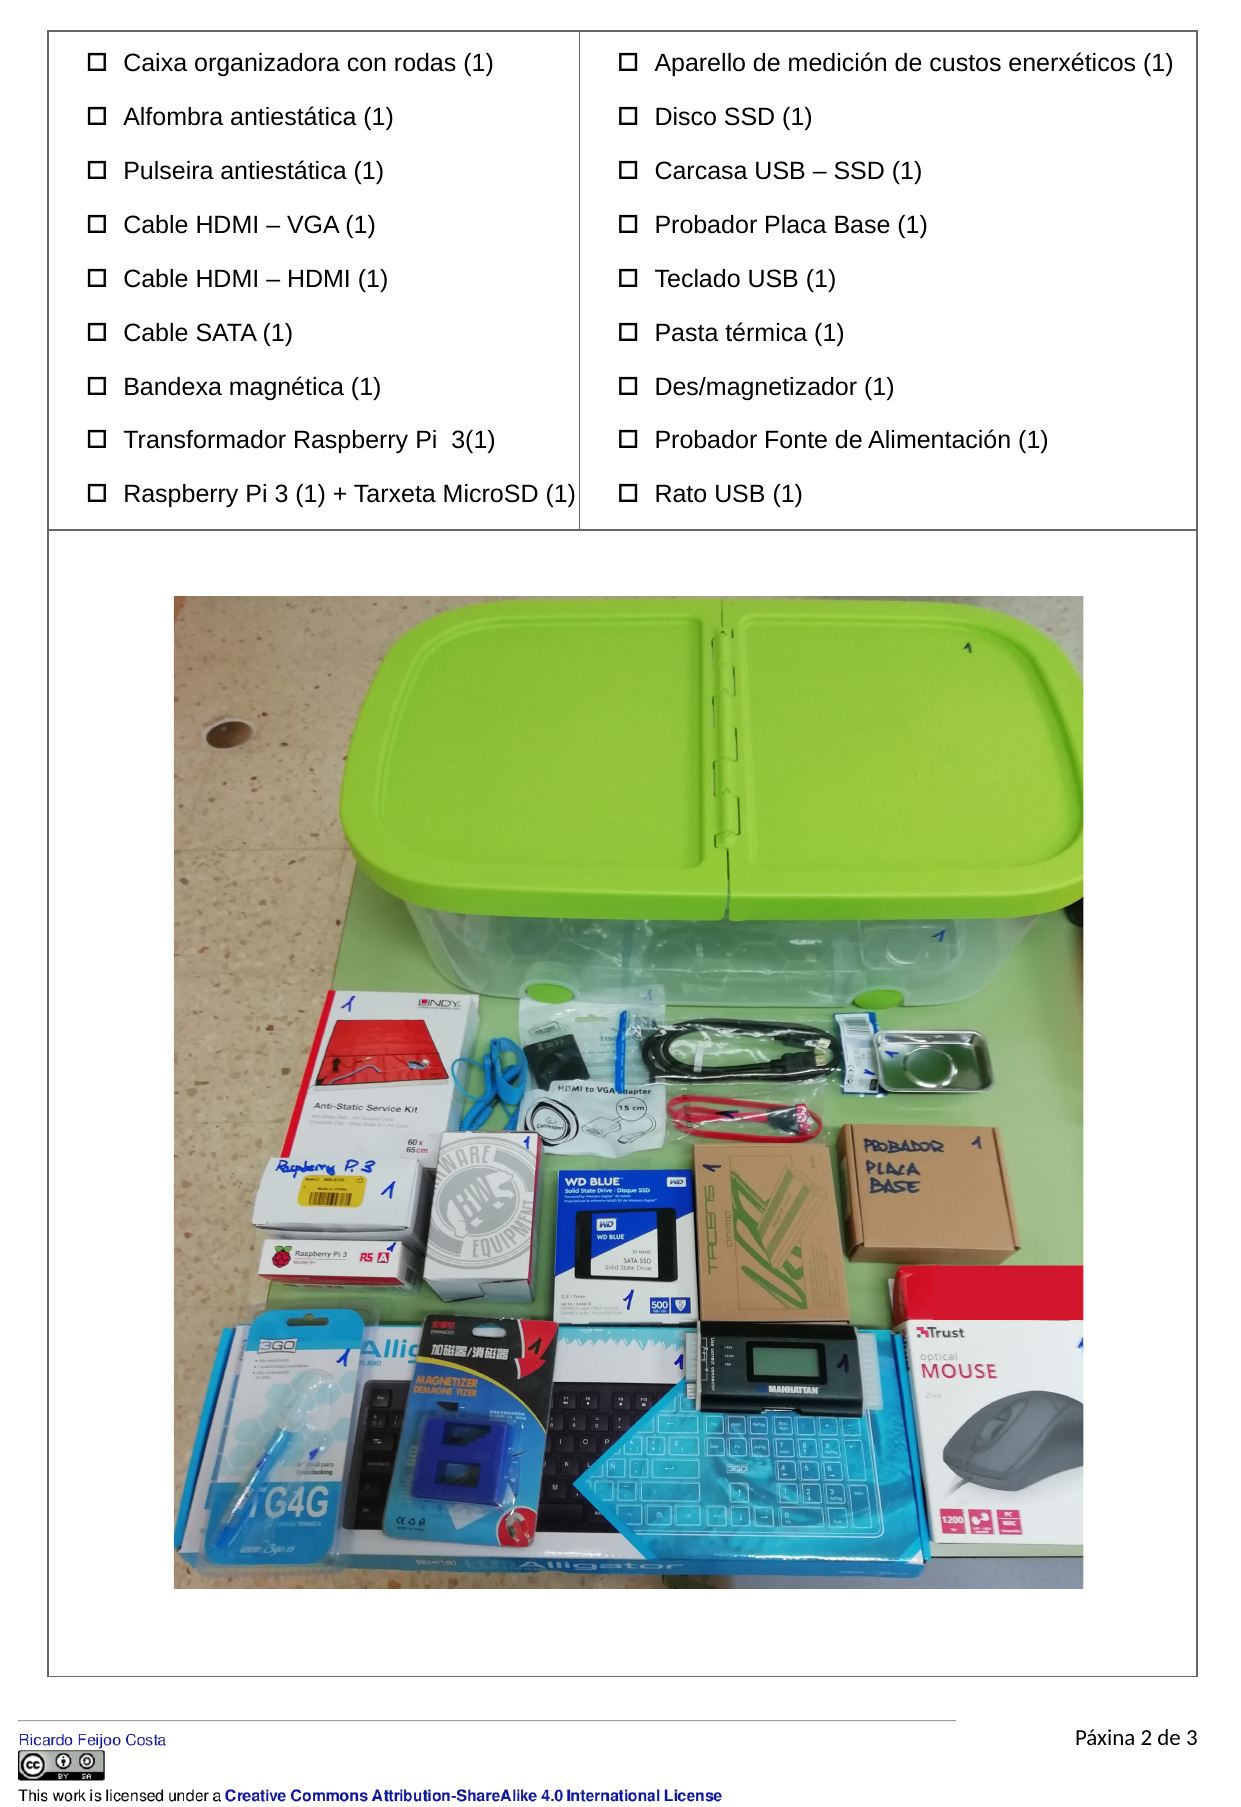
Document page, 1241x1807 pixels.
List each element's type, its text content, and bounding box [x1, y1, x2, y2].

table_cell Aparello de medición de custos enerxéticos (1) Disco SSD (1) Carcasa USB – SSD (1) Probador Placa Base (1) Teclado USB (1) Pasta térmica (1) Des/magnetizador (1) Probador Fonte de Alimentación (1) Rato USB (1) [580, 32, 1196, 529]
table_cell Caixa organizadora con rodas (1) Alfombra antiestática (1) Pulseira antiestática (1) Cable HDMI – VGA (1) Cable HDMI – HDMI (1) Cable SATA (1) Bandexa magnética (1) Transformador Raspberry Pi 3(1) Raspberry Pi 3 (1) + Tarxeta MicroSD (1) [49, 32, 579, 529]
picture [173, 596, 1084, 1589]
picture [8, 1715, 957, 1806]
table_cell [49, 531, 1196, 1676]
